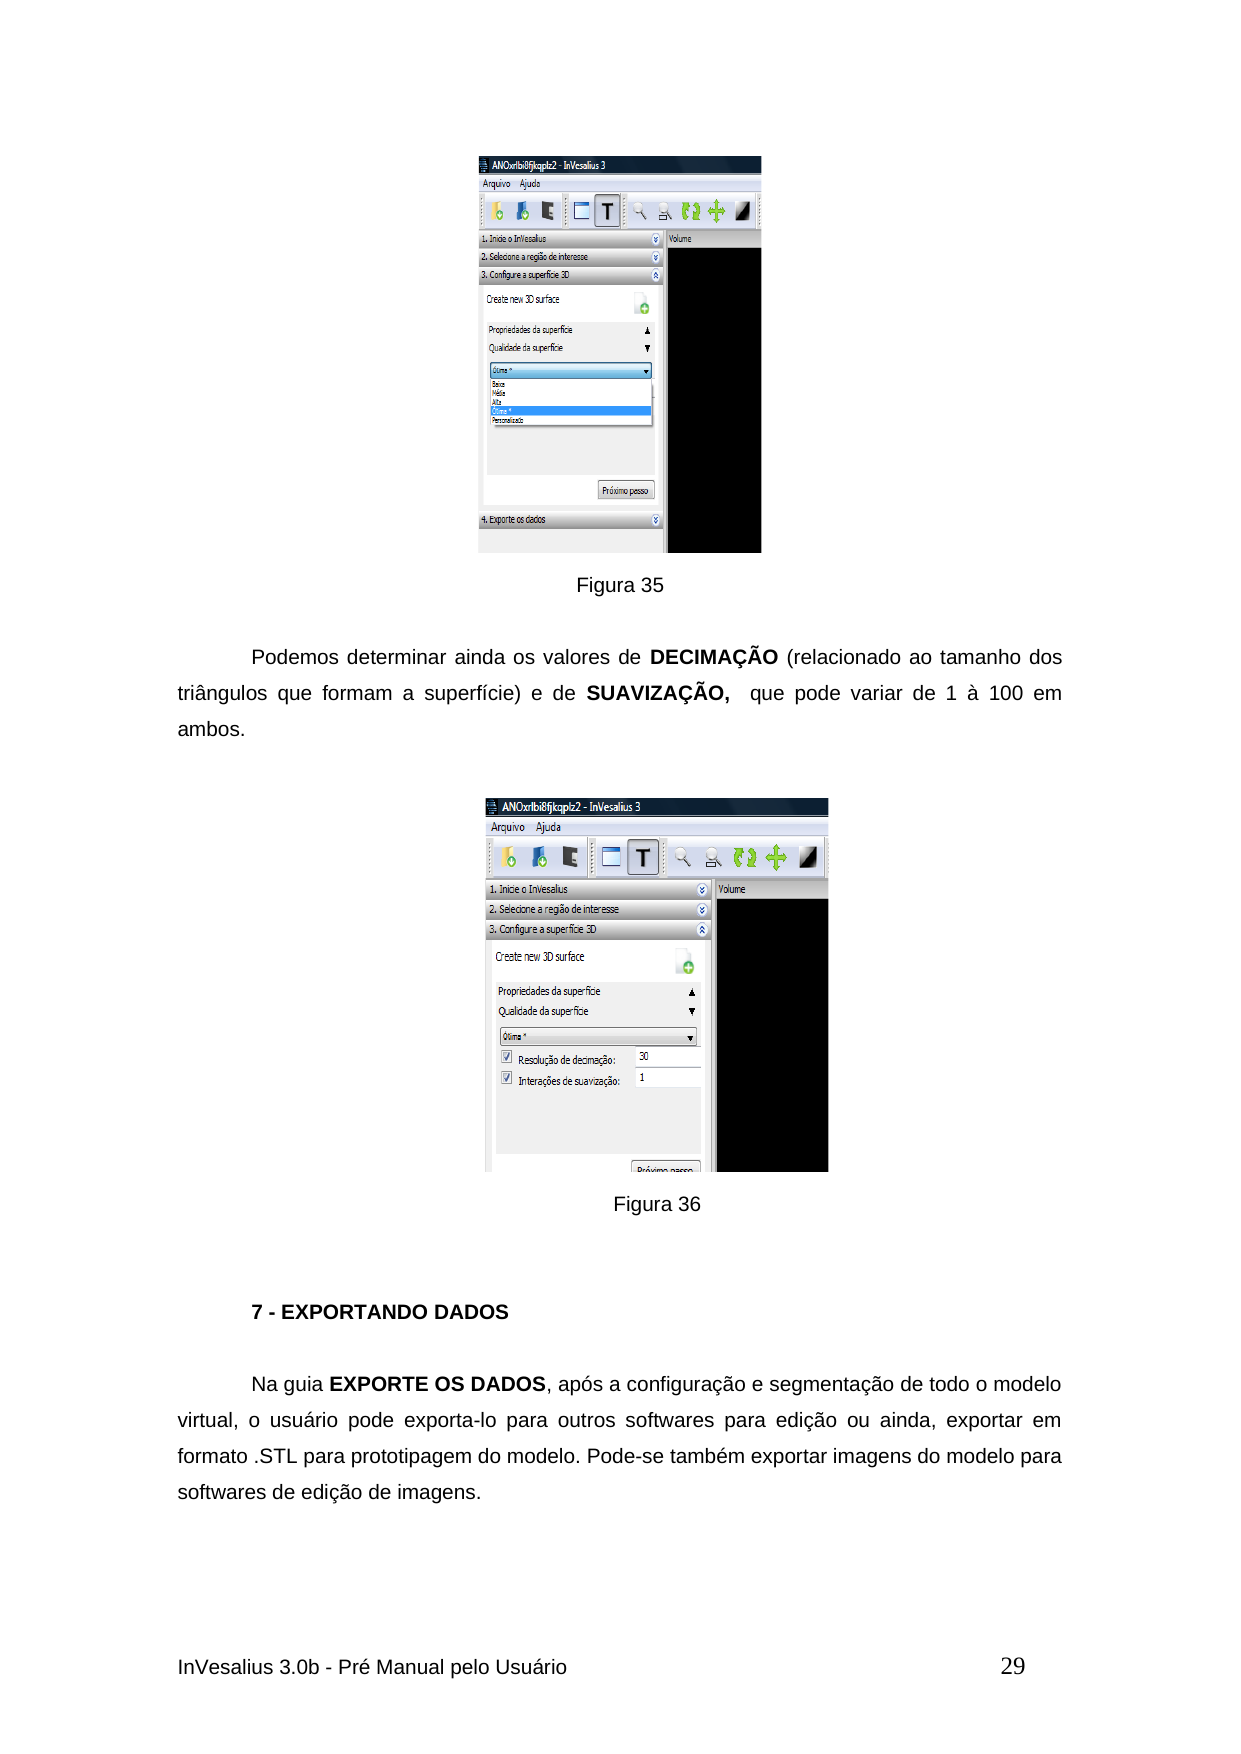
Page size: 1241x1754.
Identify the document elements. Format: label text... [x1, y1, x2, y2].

text Figura 35 [177, 573, 1063, 597]
text Figura 36 [177, 1192, 1063, 1216]
text Na guia EXPORTE OS DADOS, após a configuração e segmentação de todo o modelo virtual, o usuário pode exporta-lo para outros softwares para edição ou ainda, exportar em formato .STL para prototipagem do modelo. Pode-se também exportar imagens do modelo para softwares de edição de imagens. [177, 1372, 1063, 1504]
text 7 - EXPORTANDO DADOS [177, 1300, 1063, 1324]
text Podemos determinar ainda os valores de DECIMAÇÃO (relacionado ao tamanho dos triângulos que formam a superfície) e de SUAVIZAÇÃO, que pode variar de 1 à 100 em ambos. [177, 645, 1063, 741]
